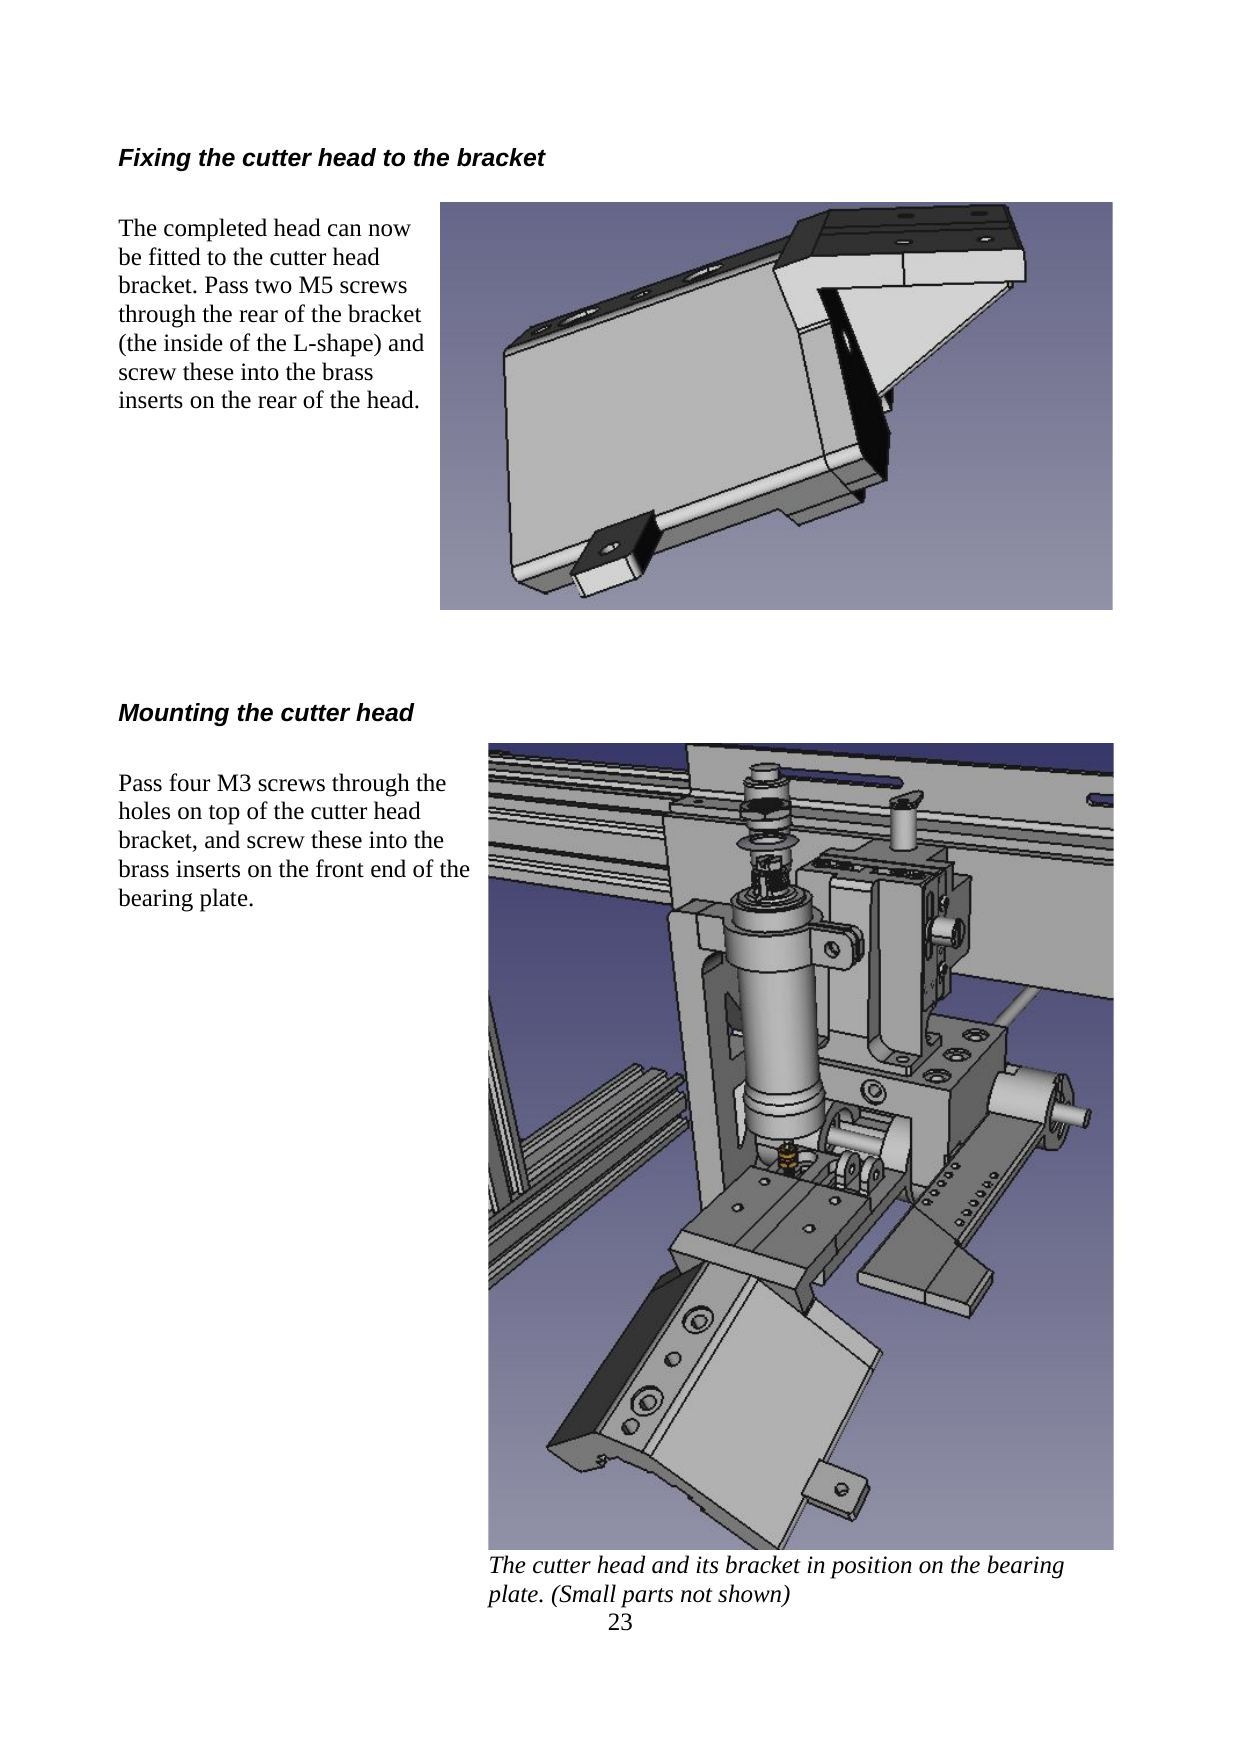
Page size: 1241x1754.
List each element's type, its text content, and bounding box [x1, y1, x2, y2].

picture [440, 202, 1113, 610]
subtitle Fixing the cutter head to the bracket [118, 143, 1122, 172]
picture [488, 743, 1114, 1550]
text The completed head can now be fitted to the cutter head bracket. Pass two M5 screws through the rear of the bracket (the inside of the L-shape) and screw these into the brass inserts on the rear of the head. [118, 213, 440, 414]
subtitle Mounting the cutter head [118, 698, 1122, 726]
text Pass four M3 screws through the holes on top of the cutter head bracket, and screw these into the brass inserts on the front end of the bearing plate. [118, 768, 488, 911]
text The cutter head and its bracket in position on the bearing plate. (Small parts not shown) [488, 1550, 1114, 1607]
